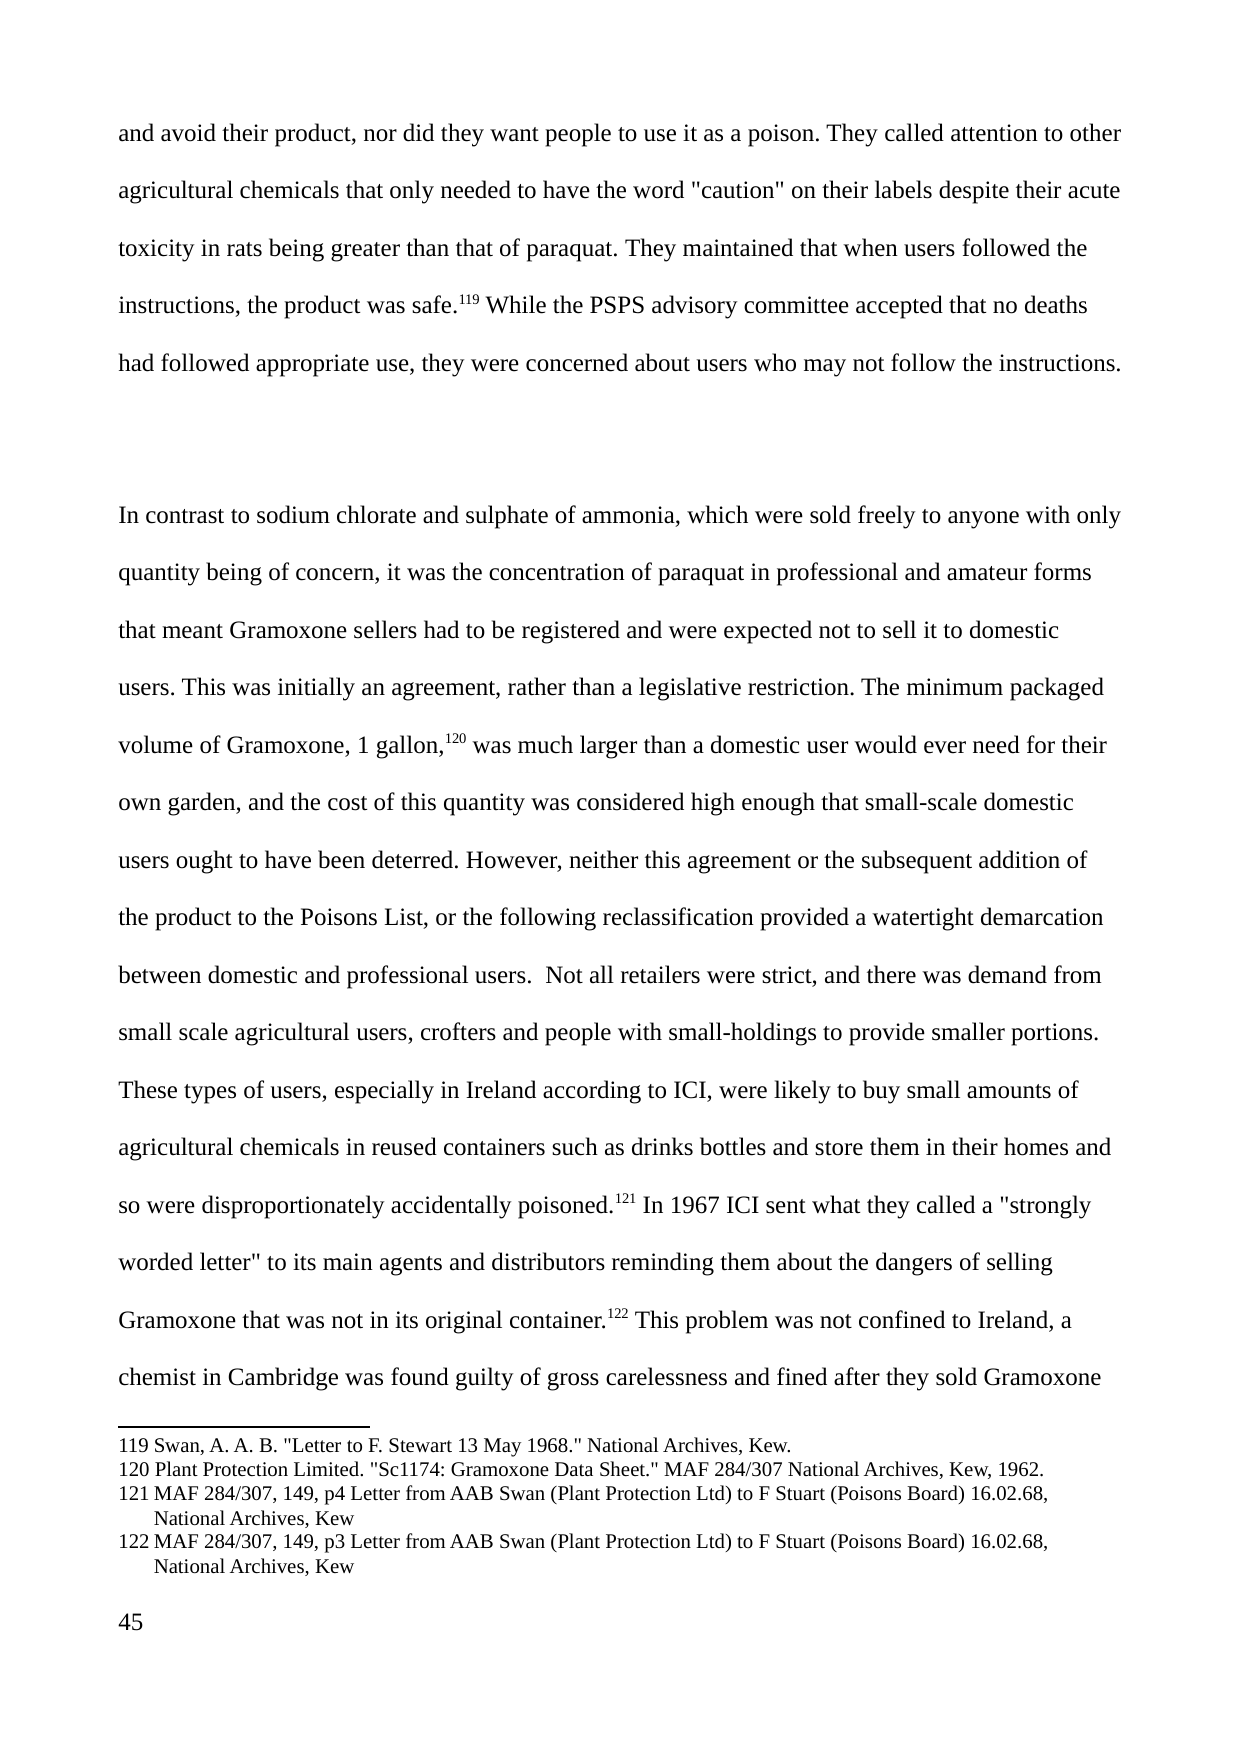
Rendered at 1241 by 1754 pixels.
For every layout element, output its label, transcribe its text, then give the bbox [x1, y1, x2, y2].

text MAF 284/307, 149, p4 Letter from AAB Swan (Plant Protection Ltd) to F Stuart (Poisons Board) 16.02.68, National Archives, Kew [118, 1481, 1122, 1529]
text In contrast to sodium chlorate and sulphate of ammonia, which were sold freely to anyone with only quantity being of concern, it was the concentration of paraquat in professional and amateur forms that meant Gramoxone sellers had to be registered and were expected not to sell it to domestic users. This was initially an agreement, rather than a legislative restriction. The minimum packaged volume of Gramoxone, 1 gallon, was much larger than a domestic user would ever need for their own garden, and the cost of this quantity was considered high enough that small-scale domestic users ought to have been deterred. However, neither this agreement or the subsequent addition of the product to the Poisons List, or the following reclassification provided a watertight demarcation between domestic and professional users. Not all retailers were strict, and there was demand from small scale agricultural users, crofters and people with small-holdings to provide smaller portions. These types of users, especially in Ireland according to ICI, were likely to buy small amounts of agricultural chemicals in reused containers such as drinks bottles and store them in their homes and so were disproportionately accidentally poisoned. In 1967 ICI sent what they called a "strongly worded letter" to its main agents and distributors reminding them about the dangers of selling Gramoxone that was not in its original container. This problem was not confined to Ireland, a chemist in Cambridge was found guilty of gross carelessness and fined after they sold Gramoxone [118, 500, 1122, 1391]
text Swan, A. A. B. "Letter to F. Stewart 13 May 1968." National Archives, Kew. [118, 1433, 1122, 1457]
text MAF 284/307, 149, p3 Letter from AAB Swan (Plant Protection Ltd) to F Stuart (Poisons Board) 16.02.68, National Archives, Kew [118, 1529, 1122, 1578]
text Plant Protection Limited. "Sc1174: Gramoxone Data Sheet." MAF 284/307 National Archives, Kew, 1962. [118, 1457, 1122, 1481]
text and avoid their product, nor did they want people to use it as a poison. They called attention to other agricultural chemicals that only needed to have the word "caution" on their labels despite their acute toxicity in rats being greater than that of paraquat. They maintained that when users followed the instructions, the product was safe. While the PSPS advisory committee accepted that no deaths had followed appropriate use, they were concerned about users who may not follow the instructions. [118, 118, 1122, 377]
